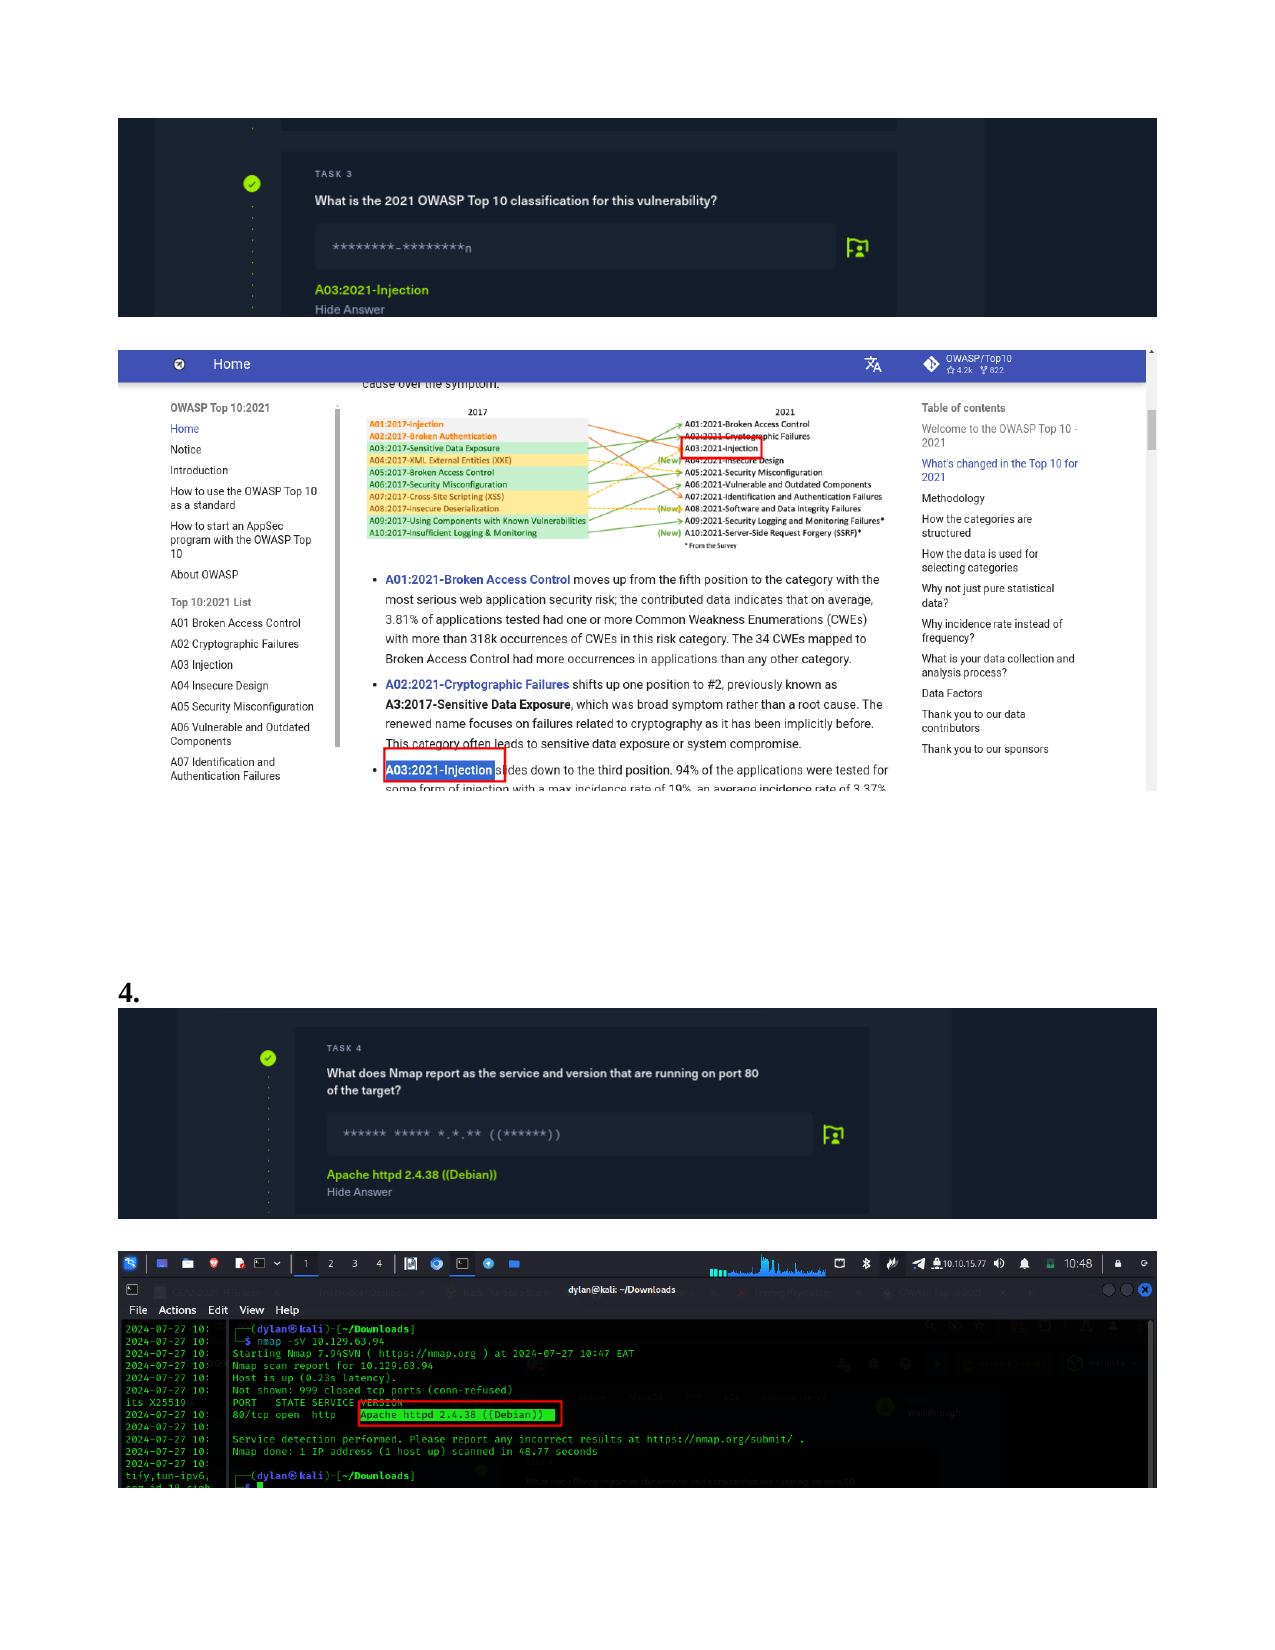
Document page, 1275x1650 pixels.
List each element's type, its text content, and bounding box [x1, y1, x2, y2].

picture [118, 118, 1157, 317]
picture [118, 350, 1157, 791]
picture [118, 1251, 1157, 1488]
text 4. [118, 975, 1157, 1008]
picture [118, 1008, 1157, 1219]
